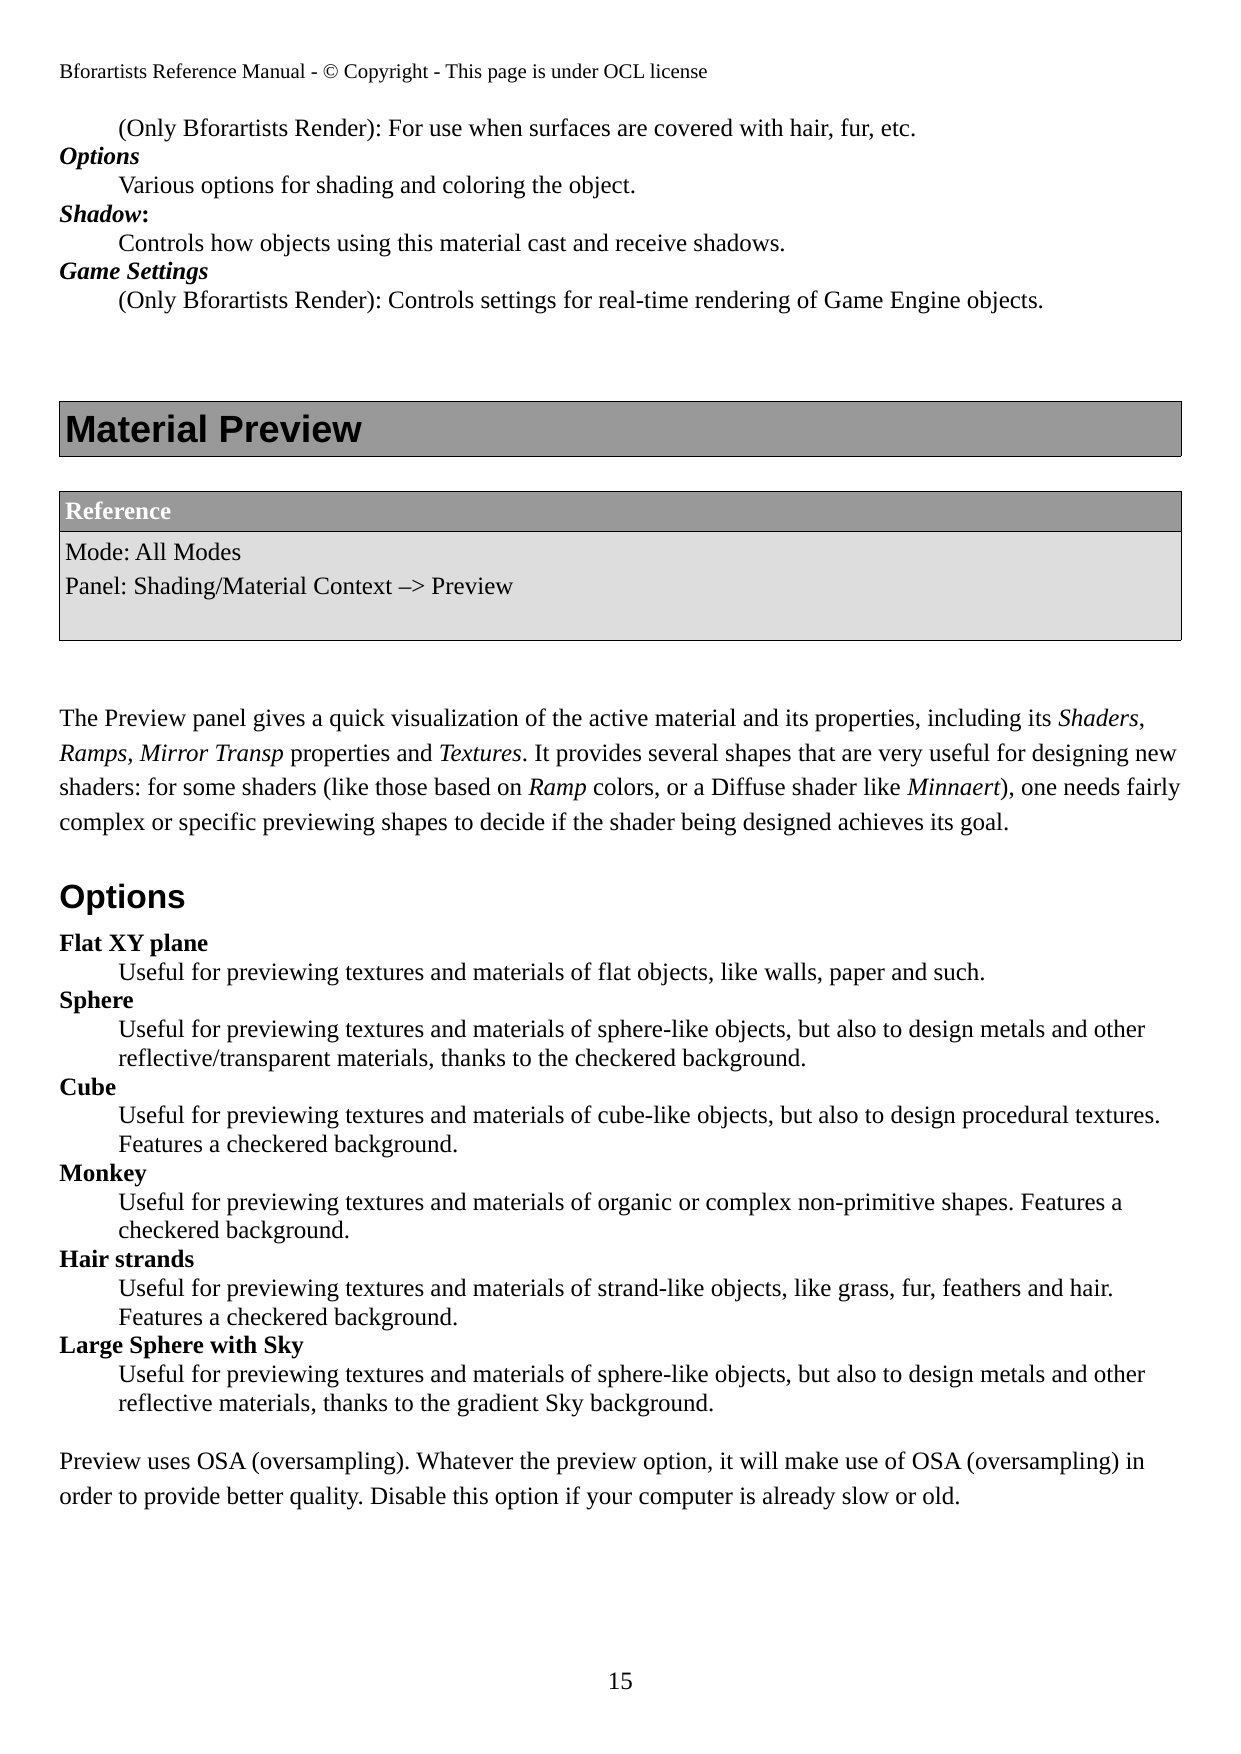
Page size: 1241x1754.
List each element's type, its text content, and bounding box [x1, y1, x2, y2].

subtitle Cube [59, 1072, 1181, 1101]
subtitle Options [59, 877, 1181, 916]
subtitle Large Sphere with Sky [59, 1331, 1181, 1359]
subtitle Game Settings [59, 256, 1181, 285]
list (Only Bforartists Render): For use when surfaces are covered with hair, fur, etc. [118, 113, 1181, 141]
list Useful for previewing textures and materials of organic or complex non-primitive shapes. Features a checkered background. [118, 1187, 1181, 1244]
list Useful for previewing textures and materials of strand-like objects, like grass, fur, feathers and hair. Features a checkered background. [118, 1273, 1181, 1331]
subtitle Shadow: [59, 199, 1181, 228]
list Various options for shading and coloring the object. [118, 170, 1181, 199]
list (Only Bforartists Render): Controls settings for real-time rendering of Game Engine objects. [118, 285, 1181, 314]
list Useful for previewing textures and materials of cube-like objects, but also to design procedural textures. Features a checkered background. [118, 1101, 1181, 1158]
table_header Material Preview [60, 402, 1181, 456]
list Useful for previewing textures and materials of sphere-like objects, but also to design metals and other reflective/transparent materials, thanks to the checkered background. [118, 1014, 1181, 1072]
subtitle Options [59, 141, 1181, 170]
text Preview uses OSA (oversampling). Whatever the preview option, it will make use of OSA (oversampling) in order to provide better quality. Disable this option if your computer is already slow or old. [59, 1446, 1181, 1509]
subtitle Flat XY plane [59, 928, 1181, 957]
list Useful for previewing textures and materials of flat objects, like walls, paper and such. [118, 957, 1181, 986]
subtitle Monkey [59, 1158, 1181, 1187]
table_cell Mode: All Modes Panel: Shading/Material Context –> Preview [60, 532, 1181, 640]
subtitle Sphere [59, 986, 1181, 1014]
text The Preview panel gives a quick visualization of the active material and its properties, including its Shaders, Ramps, Mirror Transp properties and Textures. It provides several shapes that are very useful for designing new shaders: for some shaders (like those based on Ramp colors, or a Diffuse shader like Minnaert), one needs fairly complex or specific previewing shapes to decide if the shader being designed achieves its goal. [59, 703, 1181, 836]
list Useful for previewing textures and materials of sphere-like objects, but also to design metals and other reflective materials, thanks to the gradient Sky background. [118, 1359, 1181, 1417]
subtitle Hair strands [59, 1244, 1181, 1273]
list Controls how objects using this material cast and receive shadows. [118, 228, 1181, 256]
table_header Reference [60, 492, 1181, 531]
